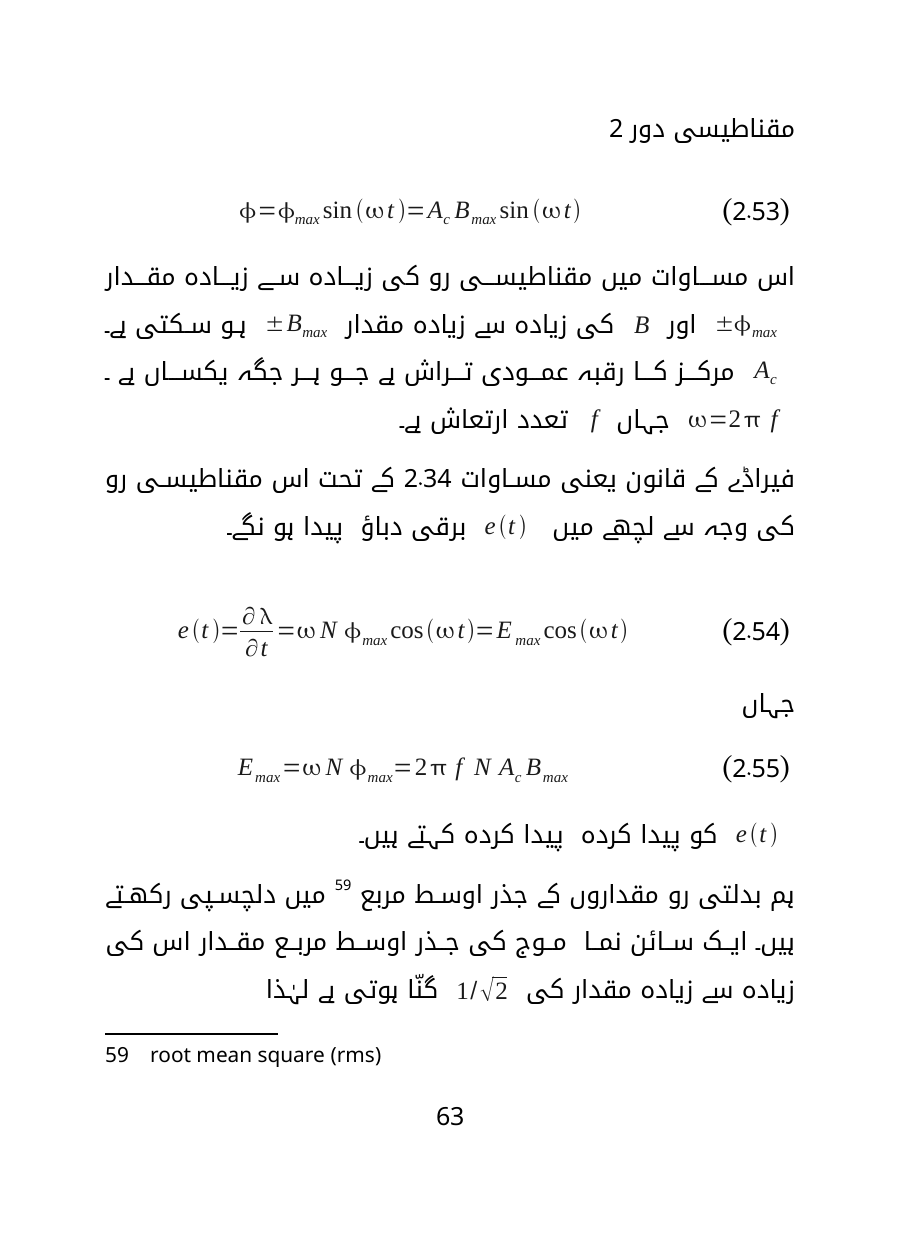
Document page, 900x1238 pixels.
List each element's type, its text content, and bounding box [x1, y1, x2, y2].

text ہم بدلتی رو مقداروں کے جذر اوسط مربع میں دلچسپی رکھتے ہیں۔ ایک سائن نما موج کی جذر اوسط مربع مقدار اس کی زیادہ سے زیادہ مقدار کیگنّا ہوتی ہے لہٰذا [105, 871, 795, 1013]
text root mean square (rms) [105, 1040, 795, 1068]
text کو پیدا کردہ پیدا کردہ کہتے ہیں۔ [105, 811, 795, 859]
table_header (2.54) [693, 597, 795, 680]
text اس مساوات میں مقناطیسی رو کی زیادہ سے زیادہ مقداراورکی زیادہ سے زیادہ مقدارہو سکتی ہے۔مرکز کا رقبہ عمودی تراش ہے جو ہر جگہ یکساں ہے ۔جہاںتعدد ارتعاش ہے۔ [105, 254, 795, 443]
text جہاں [105, 680, 795, 727]
table_header [105, 183, 706, 254]
table_header [105, 740, 690, 811]
table_header (2.53) [706, 183, 795, 254]
text فیراڈے کے قانون یعنی مساوات 2.34 کے تحت اس مقناطیسی رو کی وجہ سے لچھے میں برقی دباؤ پیدا ہو نگے۔ [105, 456, 795, 551]
table_header (2.55) [690, 740, 795, 811]
table_header [105, 597, 692, 680]
